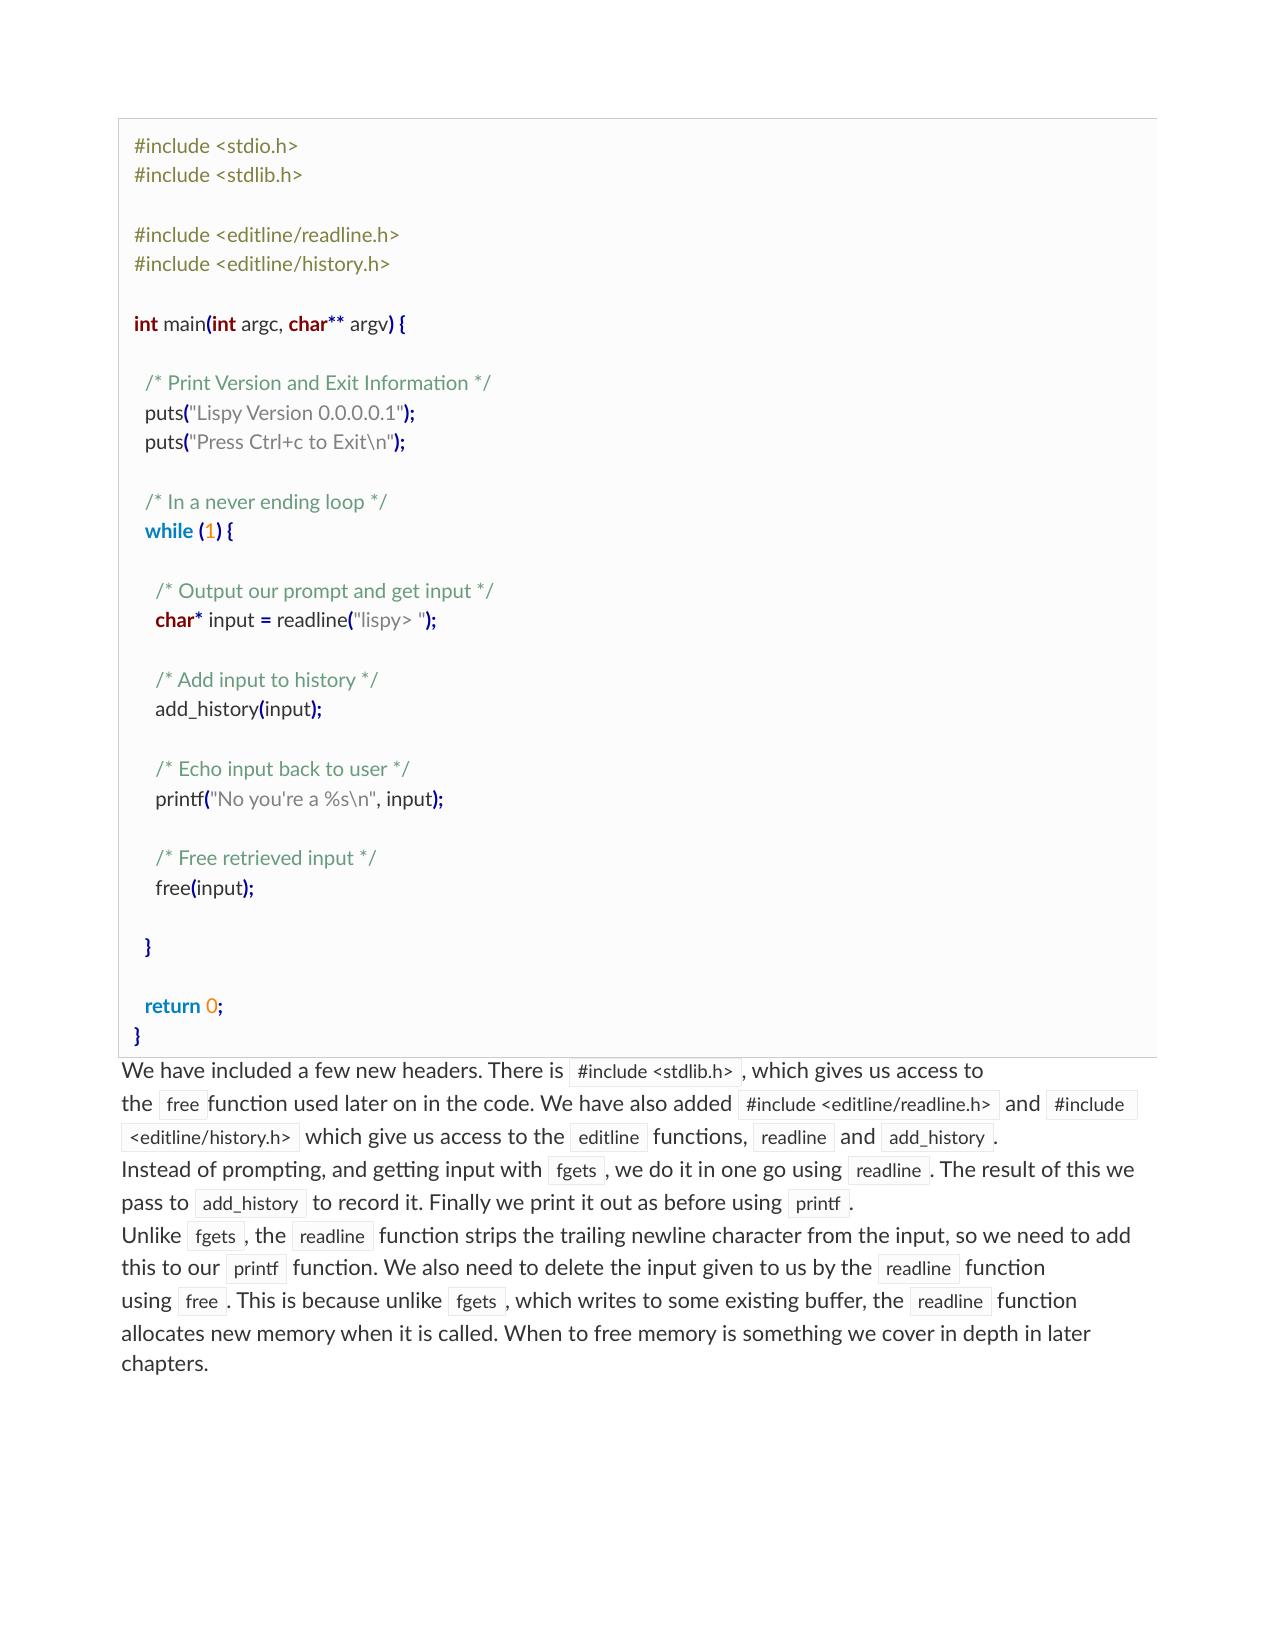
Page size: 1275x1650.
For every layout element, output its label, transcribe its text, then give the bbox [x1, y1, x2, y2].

text printf("No you're a %s\n", input); [119, 771, 1157, 801]
text } [119, 1009, 1157, 1057]
text puts("Lispy Version 0.0.0.0.1"); [119, 385, 1157, 415]
text /* Echo input back to user */ [119, 742, 1157, 771]
text puts("Press Ctrl+c to Exit\n"); [119, 415, 1157, 445]
text while (1) { [119, 504, 1157, 534]
text Instead of prompting, and getting input with fgets, we do it in one go using readline. The result of this we pass to add_history to record it. Finally we print it out as before using printf. [121, 1156, 1154, 1217]
text add_history(input); [119, 682, 1157, 712]
text } [119, 920, 1157, 949]
text #include <editline/history.h> [119, 237, 1157, 267]
text /* Add input to history */ [119, 652, 1157, 682]
text char* input = readline("lispy> "); [119, 593, 1157, 623]
text /* Print Version and Exit Information */ [119, 356, 1157, 385]
text /* Output our prompt and get input */ [119, 563, 1157, 593]
text We have included a few new headers. There is #include <stdlib.h>, which gives us access to the freefunction used later on in the code. We have also added #include <editline/readline.h> and #include <editline/history.h> which give us access to the editline functions, readline and add_history. [121, 1058, 1154, 1152]
text /* Free retrieved input */ [119, 831, 1157, 860]
text int main(int argc, char** argv) { [119, 296, 1157, 326]
text Unlike fgets, the readline function strips the trailing newline character from the input, so we need to add this to our printf function. We also need to delete the input given to us by the readline function using free. This is because unlike fgets, which writes to some existing buffer, the readline function allocates new memory when it is called. When to free memory is something we cover in depth in later chapters. [121, 1221, 1154, 1376]
text #include <stdio.h> [119, 119, 1157, 148]
text return 0; [119, 979, 1157, 1009]
text #include <editline/readline.h> [119, 207, 1157, 237]
text free(input); [119, 860, 1157, 890]
text #include <stdlib.h> [119, 148, 1157, 177]
text /* In a never ending loop */ [119, 474, 1157, 504]
